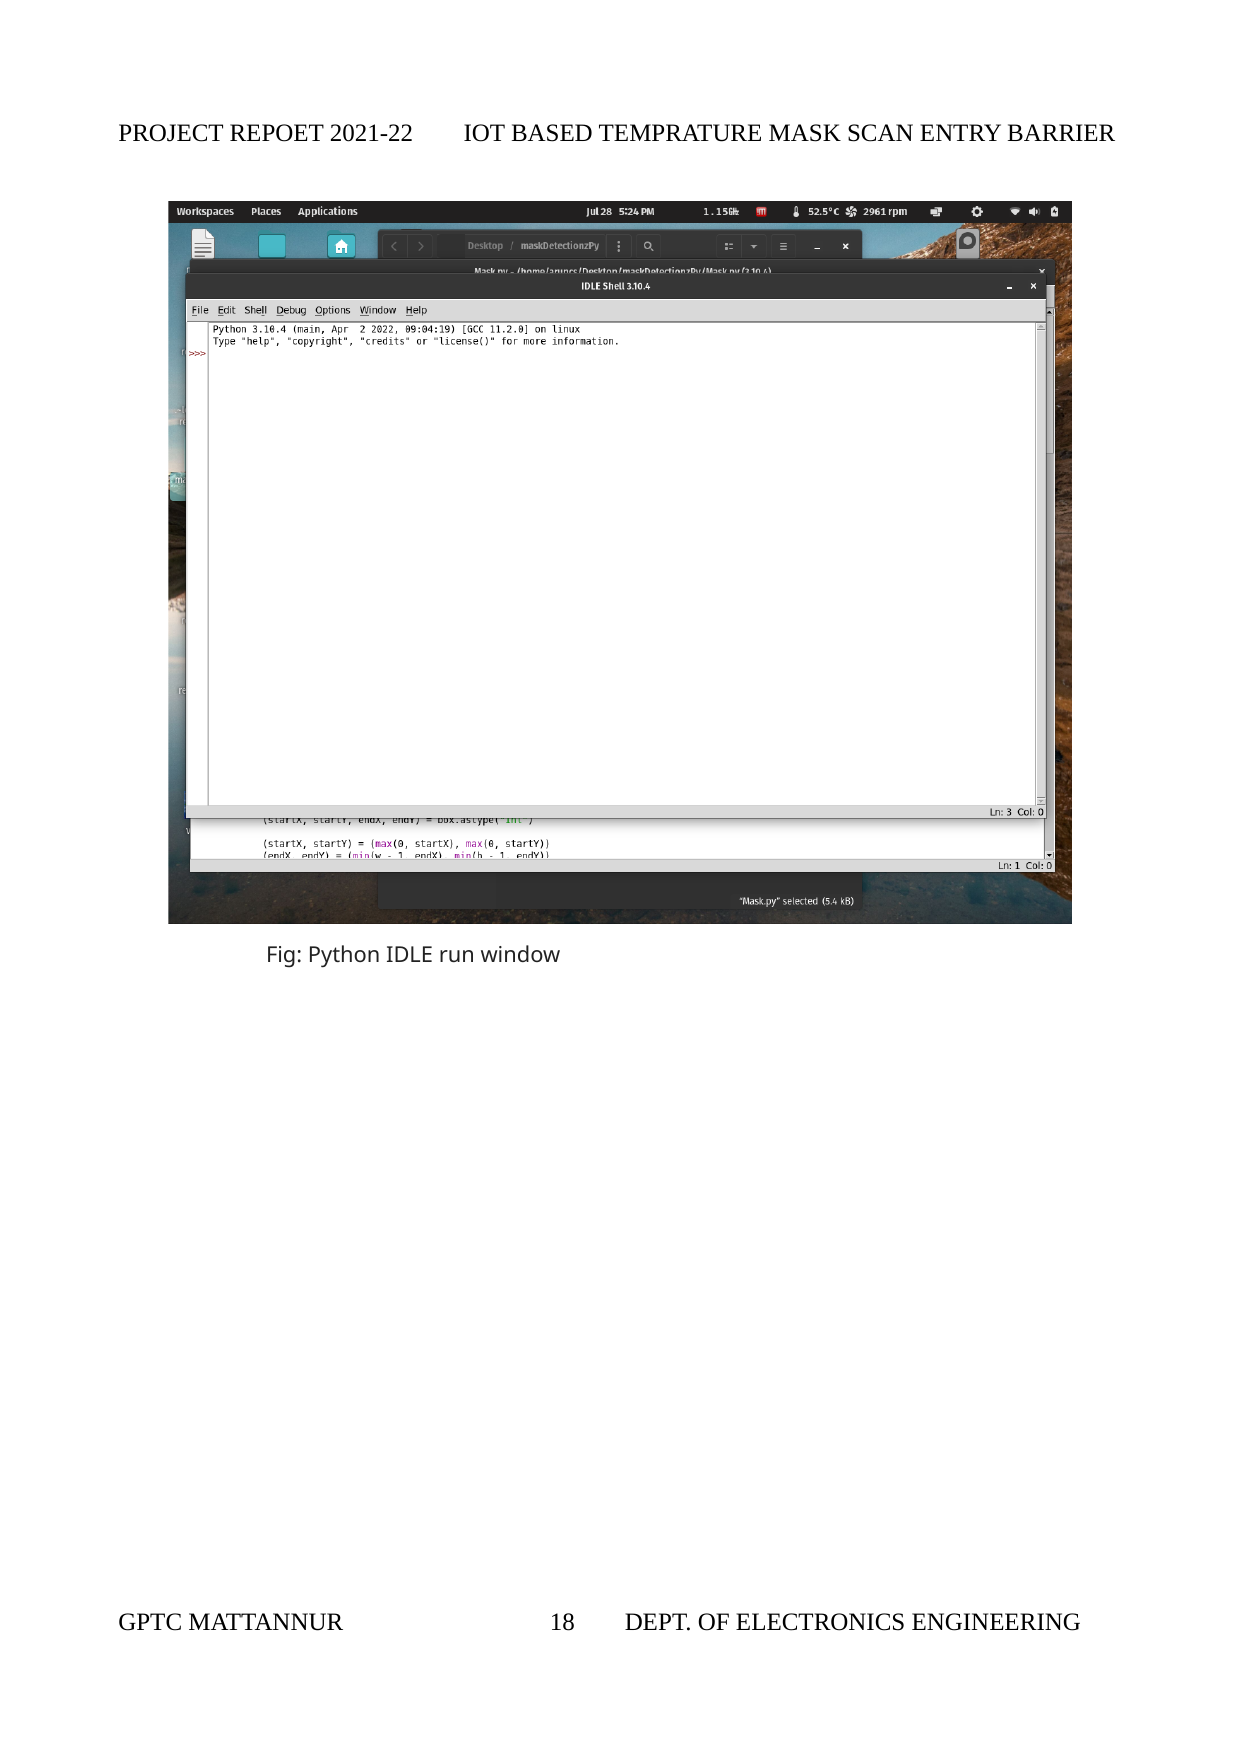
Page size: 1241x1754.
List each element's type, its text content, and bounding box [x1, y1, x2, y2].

picture [168, 201, 1072, 924]
text Fig: Python IDLE run window [118, 176, 1122, 969]
